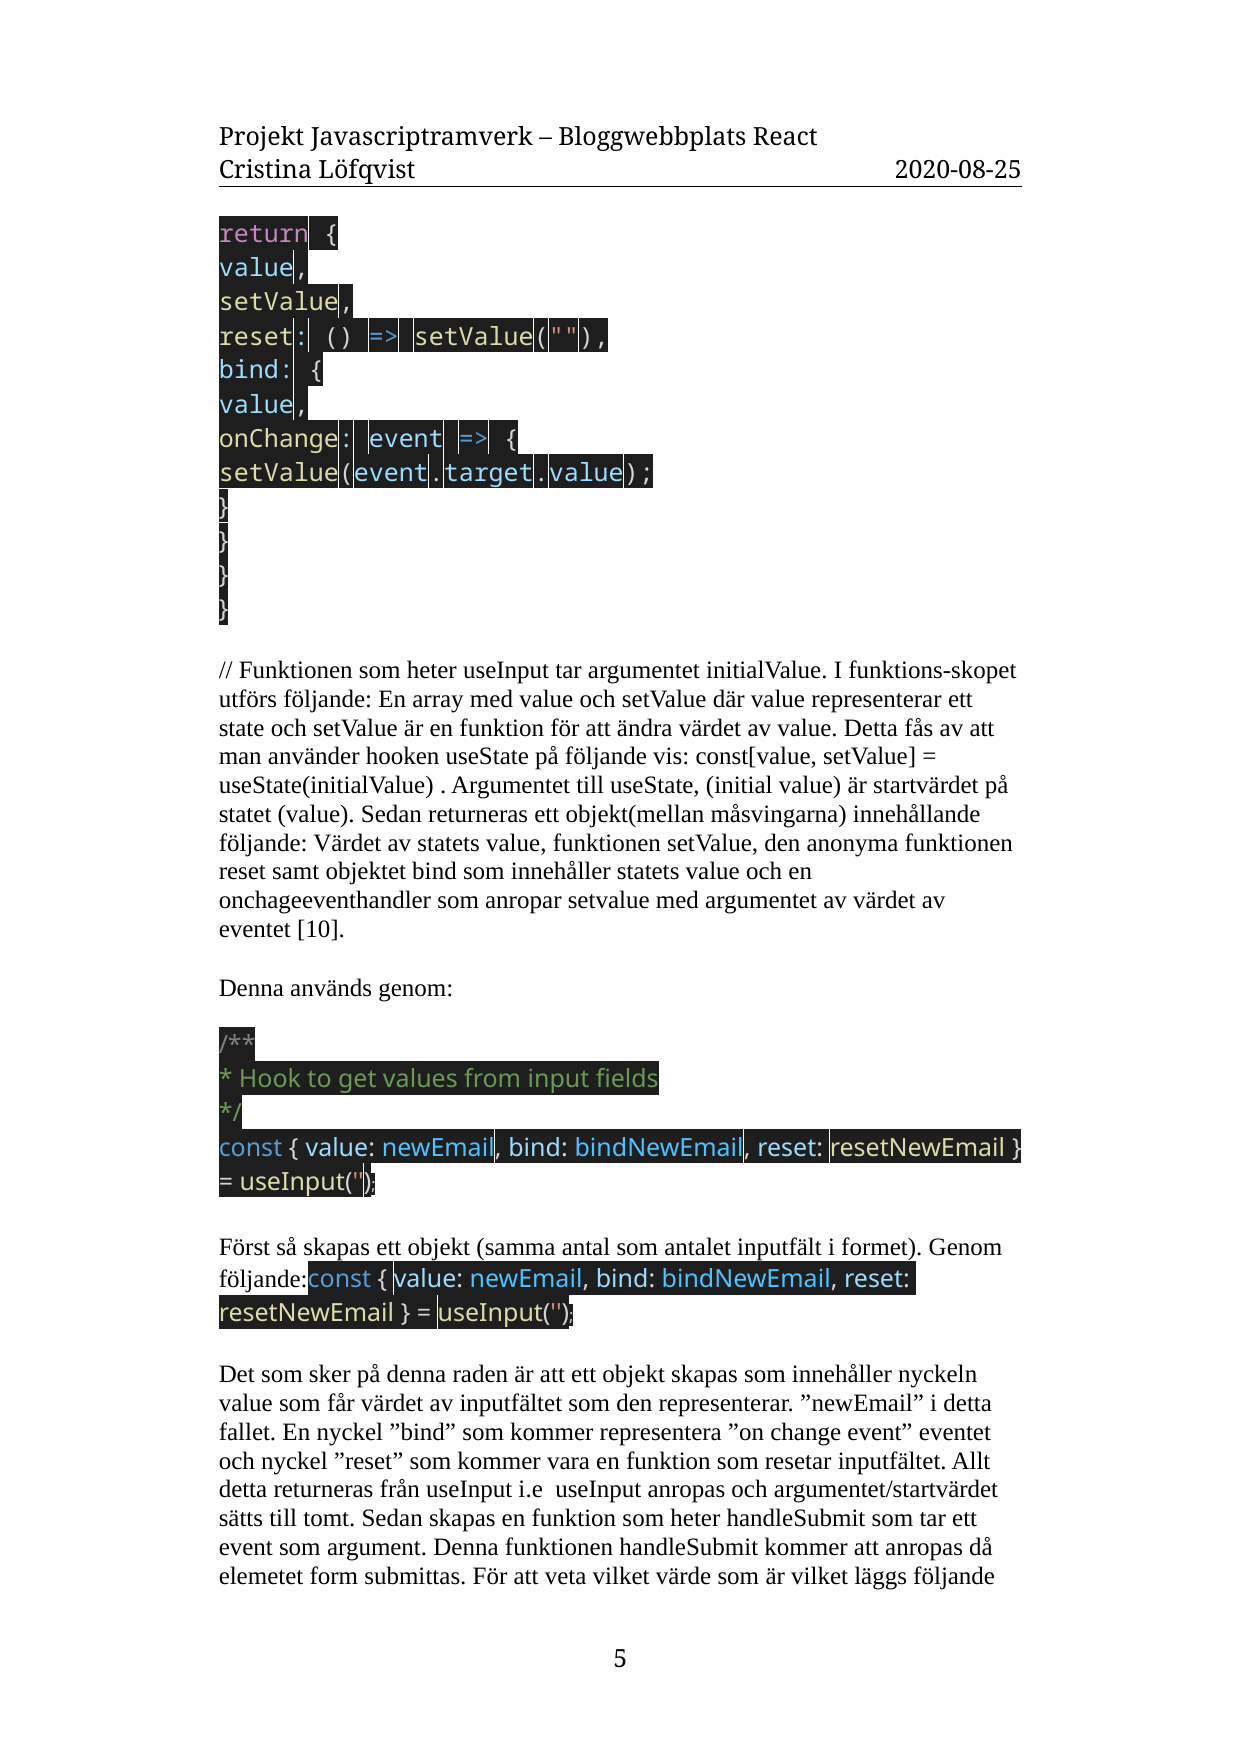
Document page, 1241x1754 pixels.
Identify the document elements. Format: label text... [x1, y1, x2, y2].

text */ [218, 1095, 1022, 1129]
text } [218, 557, 1022, 591]
text onChange: event => { [218, 420, 1022, 454]
text bind: { [218, 352, 1022, 386]
text setValue, [218, 284, 1022, 318]
text reset: () => setValue(""), [218, 318, 1022, 352]
text /** [218, 1027, 1022, 1061]
text } [218, 591, 1022, 625]
text Denna används genom: [218, 973, 1022, 1002]
text } [218, 488, 1022, 522]
text * Hook to get values from input fields [218, 1061, 1022, 1095]
text Först så skapas ett objekt (samma antal som antalet inputfält i formet). Genom följande:const { value: newEmail, bind: bindNewEmail, reset: resetNewEmail } = useInput(''); [218, 1232, 1022, 1329]
text // Funktionen som heter useInput tar argumentet initialValue. I funktions-skopet utförs följande: En array med value och setValue där value representerar ett state och setValue är en funktion för att ändra värdet av value. Detta fås av att man använder hooken useState på följande vis: const[value, setValue] = useState(initialValue) . Argumentet till useState, (initial value) är startvärdet på statet (value). Sedan returneras ett objekt(mellan måsvingarna) innehållande följande: Värdet av statets value, funktionen setValue, den anonyma funktionen reset samt objektet bind som innehåller statets value och en onchageeventhandler som anropar setvalue med argumentet av värdet av eventet [10]. [218, 655, 1022, 943]
text value, [218, 250, 1022, 284]
text const { value: newEmail, bind: bindNewEmail, reset: resetNewEmail } = useInput(''); [218, 1129, 1022, 1197]
text value, [218, 386, 1022, 420]
text } [218, 522, 1022, 557]
text setValue(event.target.value); [218, 454, 1022, 488]
text Det som sker på denna raden är att ett objekt skapas som innehåller nyckeln value som får värdet av inputfältet som den representerar. ”newEmail” i detta fallet. En nyckel ”bind” som kommer representera ”on change event” eventet och nyckel ”reset” som kommer vara en funktion som resetar inputfältet. Allt detta returneras från useInput i.e useInput anropas och argumentet/startvärdet sätts till tomt. Sedan skapas en funktion som heter handleSubmit som tar ett event som argument. Denna funktionen handleSubmit kommer att anropas då elemetet form submittas. För att veta vilket värde som är vilket läggs följande [218, 1359, 1022, 1589]
text return { [218, 216, 1022, 250]
